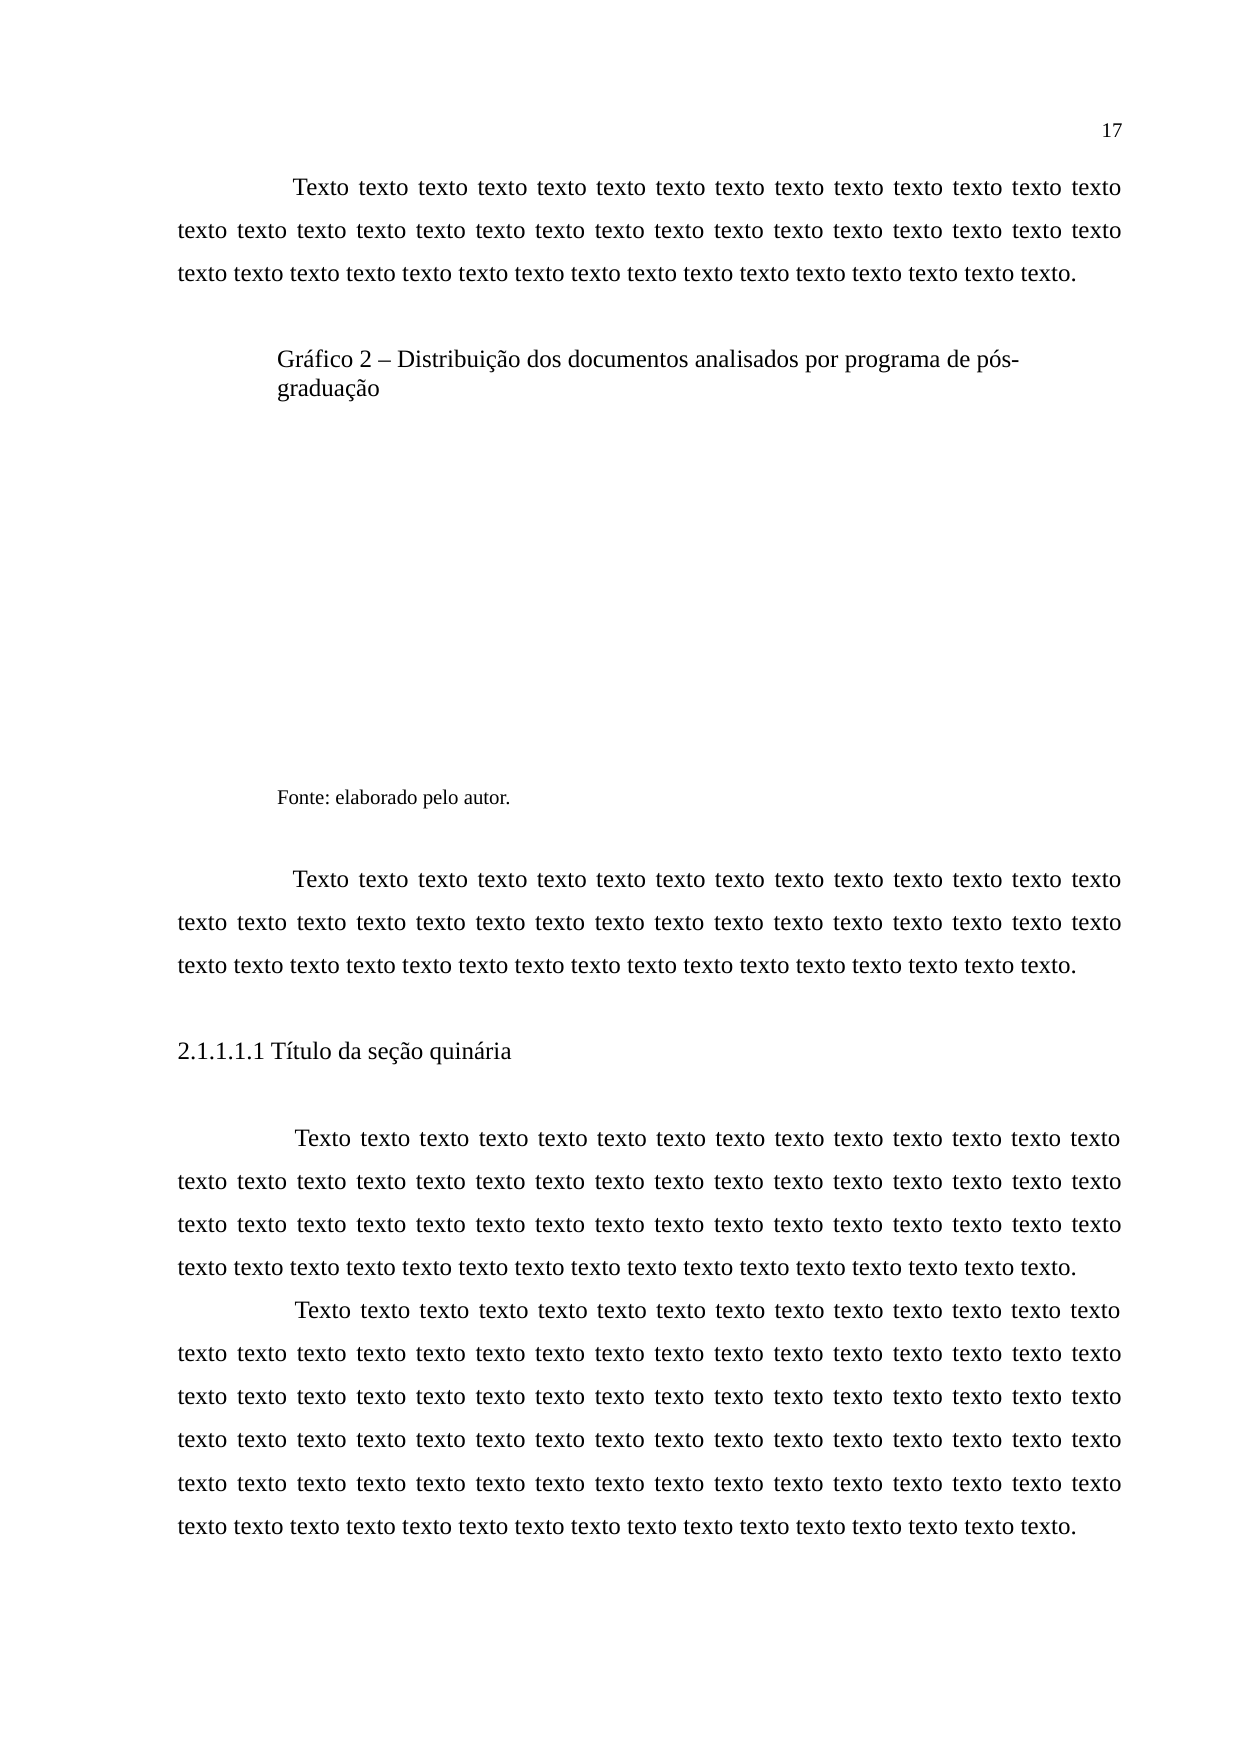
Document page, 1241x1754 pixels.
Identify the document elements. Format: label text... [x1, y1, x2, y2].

text Gráfico 2 – Distribuição dos documentos analisados por programa de pós-graduação [277, 344, 1022, 402]
text Texto texto texto texto texto texto texto texto texto texto texto texto texto texto texto texto texto texto texto texto texto texto texto texto texto texto texto texto texto texto texto texto texto texto texto texto texto texto texto texto texto texto texto texto texto texto texto texto texto texto texto texto texto texto texto texto texto texto texto texto texto texto texto texto texto texto texto texto texto texto texto texto texto texto texto texto texto texto texto texto texto texto texto texto texto texto texto texto texto texto texto texto texto texto. [177, 1295, 1122, 1539]
text Texto texto texto texto texto texto texto texto texto texto texto texto texto texto texto texto texto texto texto texto texto texto texto texto texto texto texto texto texto texto texto texto texto texto texto texto texto texto texto texto texto texto texto texto texto texto. [177, 864, 1122, 979]
text Texto texto texto texto texto texto texto texto texto texto texto texto texto texto texto texto texto texto texto texto texto texto texto texto texto texto texto texto texto texto texto texto texto texto texto texto texto texto texto texto texto texto texto texto texto texto texto texto texto texto texto texto texto texto texto texto texto texto texto texto texto texto. [177, 1123, 1122, 1281]
text 2.1.1.1.1 Título da seção quinária [177, 1036, 1122, 1065]
text Fonte: elaborado pelo autor. [277, 402, 1122, 809]
text Texto texto texto texto texto texto texto texto texto texto texto texto texto texto texto texto texto texto texto texto texto texto texto texto texto texto texto texto texto texto texto texto texto texto texto texto texto texto texto texto texto texto texto texto texto texto. [177, 172, 1122, 287]
